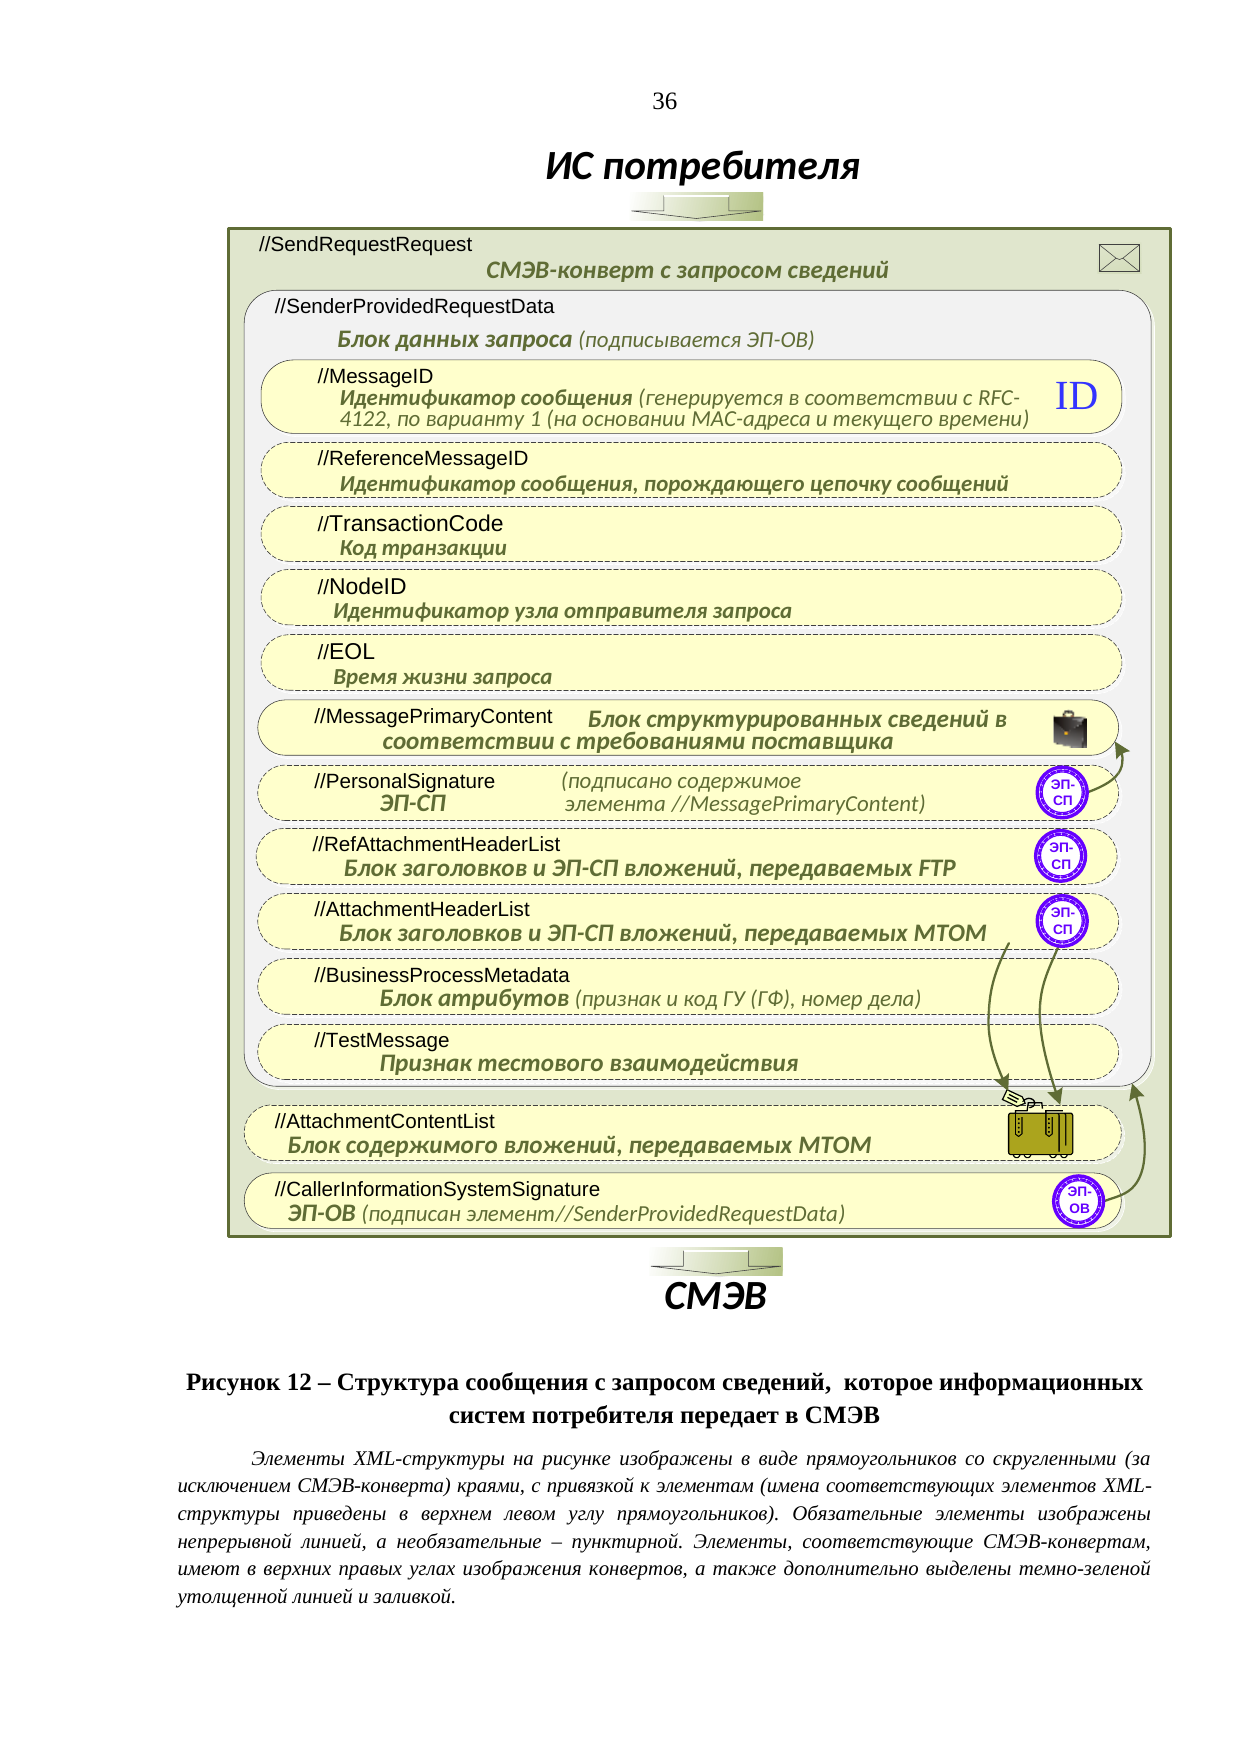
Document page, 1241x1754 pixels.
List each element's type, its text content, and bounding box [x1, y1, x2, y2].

text Рисунок 12 – Структура сообщения с запросом сведений, которое информационных систем потребителя передает в СМЭВ [177, 118, 1152, 1429]
text Элементы XML-структуры на рисунке изображены в виде прямоугольников со скругленными (за исключением СМЭВ-конверта) краями, с привязкой к элементам (имена соответствующих элементов XML-структуры приведены в верхнем левом углу прямоугольников). Обязательные элементы изображены непрерывной линией, а необязательные – пунктирной. Элементы, соответствующие СМЭВ-конвертам, имеют в верхних правых углах изображения конвертов, а также дополнительно выделены темно-зеленой утолщенной линией и заливкой. [177, 1446, 1152, 1608]
